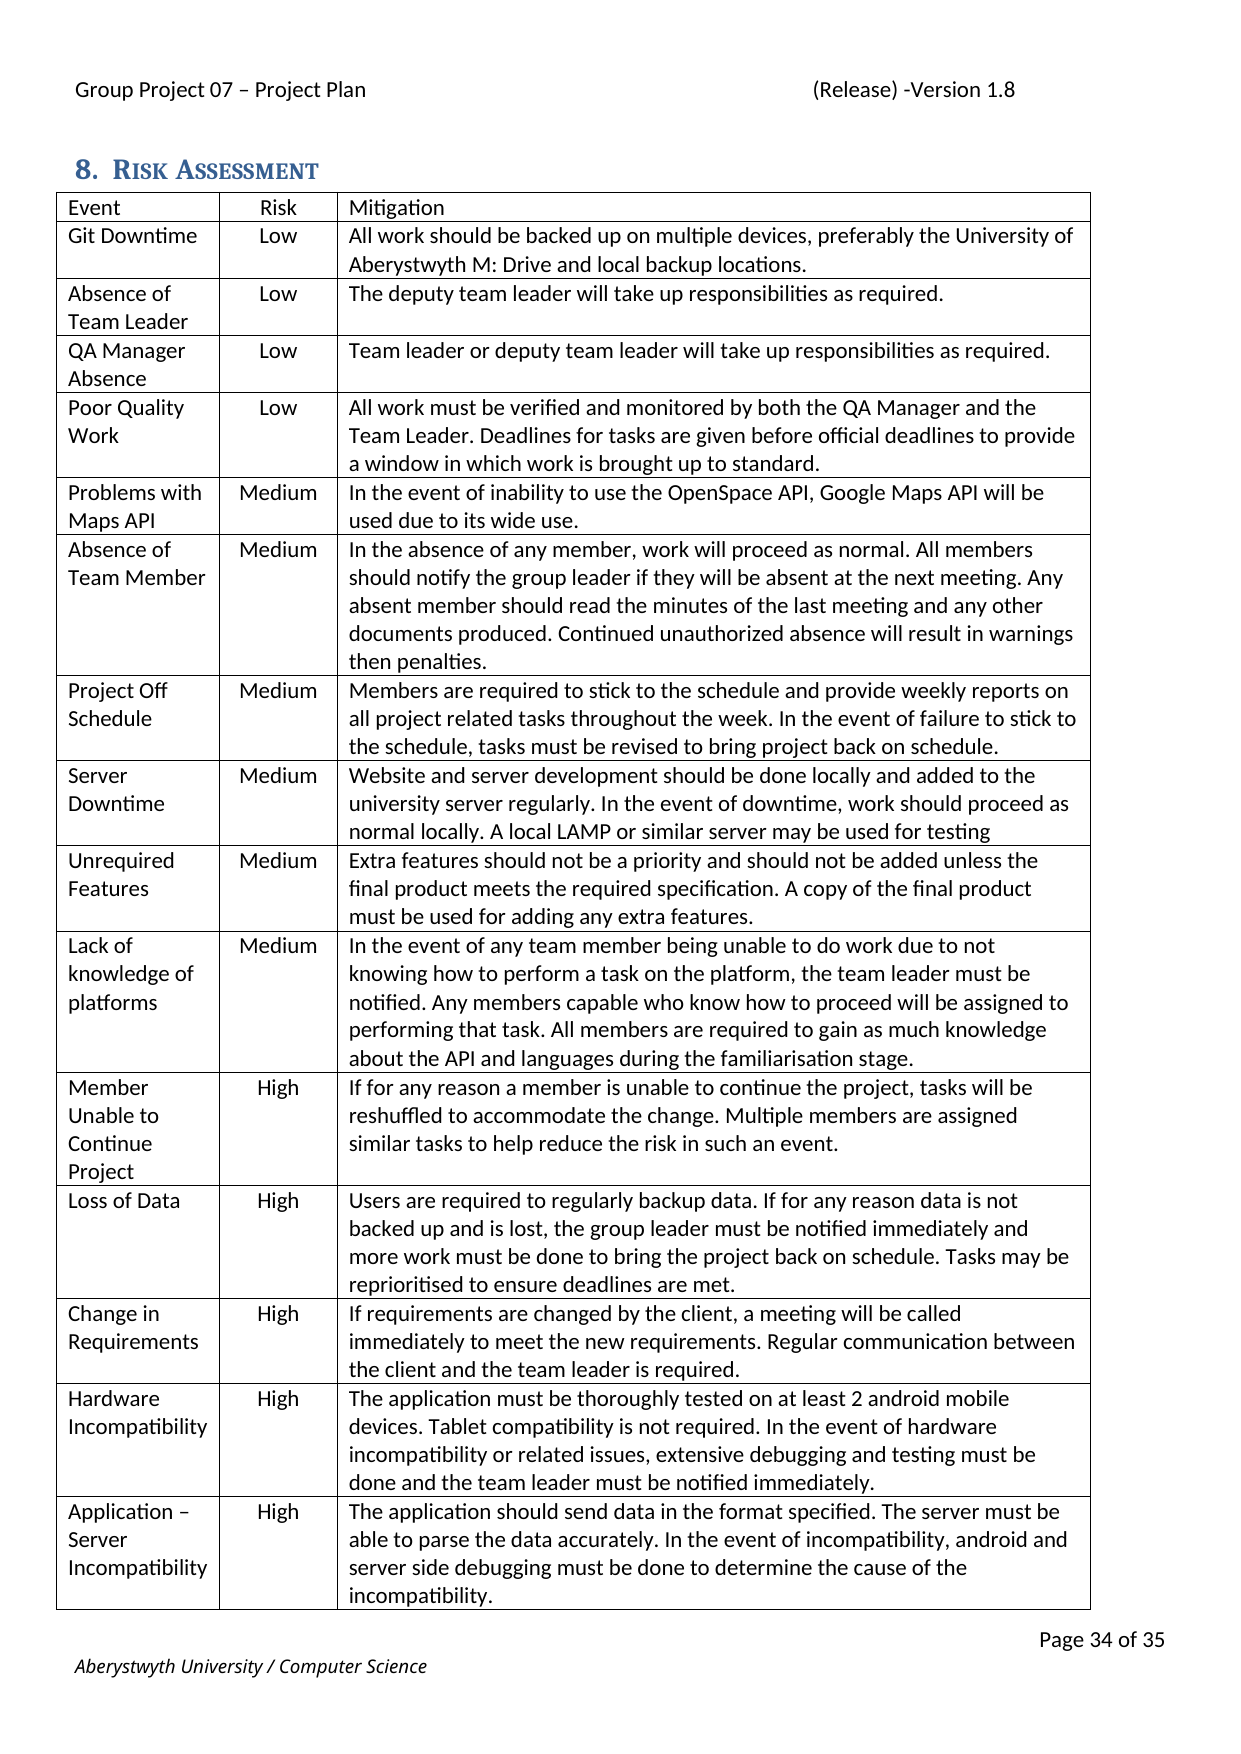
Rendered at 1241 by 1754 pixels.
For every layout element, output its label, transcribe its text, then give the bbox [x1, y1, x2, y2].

table_cell Medium [220, 761, 337, 845]
table_cell Application – Server Incompatibility [57, 1497, 219, 1609]
table_cell Loss of Data [57, 1186, 219, 1298]
table_cell High [220, 1186, 337, 1298]
table_cell Git Downtime [57, 222, 219, 278]
table_cell Medium [220, 932, 337, 1072]
table_cell Low [220, 336, 337, 392]
table_cell Hardware Incompatibility [57, 1384, 219, 1496]
table_cell Medium [220, 846, 337, 931]
table_cell If requirements are changed by the client, a meeting will be called immediately to meet the new requirements. Regular communication between the client and the team leader is required. [338, 1299, 1090, 1383]
table_cell Poor Quality Work [57, 393, 219, 477]
table_cell In the event of inability to use the OpenSpace API, Google Maps API will be used due to its wide use. [338, 478, 1090, 534]
table_cell Medium [220, 676, 337, 760]
table_cell All work should be backed up on multiple devices, preferably the University of Aberystwyth M: Drive and local backup locations. [338, 222, 1090, 278]
table_cell All work must be verified and monitored by both the QA Manager and the Team Leader. Deadlines for tasks are given before official deadlines to provide a window in which work is brought up to standard. [338, 393, 1090, 477]
table_cell The application must be thoroughly tested on at least 2 android mobile devices. Tablet compatibility is not required. In the event of hardware incompatibility or related issues, extensive debugging and testing must be done and the team leader must be notified immediately. [338, 1384, 1090, 1496]
table_cell The deputy team leader will take up responsibilities as required. [338, 279, 1090, 335]
table_cell Low [220, 279, 337, 335]
table_cell High [220, 1299, 337, 1383]
table_header Mitigation [338, 193, 1090, 221]
table_cell Medium [220, 478, 337, 534]
table_cell In the absence of any member, work will proceed as normal. All members should notify the group leader if they will be absent at the next meeting. Any absent member should read the minutes of the last meeting and any other documents produced. Continued unauthorized absence will result in warnings then penalties. [338, 535, 1090, 675]
table_cell The application should send data in the format specified. The server must be able to parse the data accurately. In the event of incompatibility, android and server side debugging must be done to determine the cause of the incompatibility. [338, 1497, 1090, 1609]
table_cell High [220, 1384, 337, 1496]
table_header Event [57, 193, 219, 221]
table_cell Users are required to regularly backup data. If for any reason data is not backed up and is lost, the group leader must be notified immediately and more work must be done to bring the project back on schedule. Tasks may be reprioritised to ensure deadlines are met. [338, 1186, 1090, 1298]
table_cell Members are required to stick to the schedule and provide weekly reports on all project related tasks throughout the week. In the event of failure to stick to the schedule, tasks must be revised to bring project back on schedule. [338, 676, 1090, 760]
table_cell Team leader or deputy team leader will take up responsibilities as required. [338, 336, 1090, 392]
table_cell High [220, 1497, 337, 1609]
table_cell Change in Requirements [57, 1299, 219, 1383]
table_cell In the event of any team member being unable to do work due to not knowing how to perform a task on the platform, the team leader must be notified. Any members capable who know how to proceed will be assigned to performing that task. All members are required to gain as much knowledge about the API and languages during the familiarisation stage. [338, 932, 1090, 1072]
table_cell Absence of Team Leader [57, 279, 219, 335]
table_cell Website and server development should be done locally and added to the university server regularly. In the event of downtime, work should proceed as normal locally. A local LAMP or similar server may be used for testing [338, 761, 1090, 845]
table_cell Unrequired Features [57, 846, 219, 931]
table_cell Medium [220, 535, 337, 675]
table_cell If for any reason a member is unable to continue the project, tasks will be reshuffled to accommodate the change. Multiple members are assigned similar tasks to help reduce the risk in such an event. [338, 1073, 1090, 1185]
table_cell Absence of Team Member [57, 535, 219, 675]
table_cell Problems with Maps API [57, 478, 219, 534]
table_cell QA Manager Absence [57, 336, 219, 392]
table_cell Project Off Schedule [57, 676, 219, 760]
table_cell Member Unable to Continue Project [57, 1073, 219, 1185]
table_cell Extra features should not be a priority and should not be added unless the final product meets the required specification. A copy of the final product must be used for adding any extra features. [338, 846, 1090, 931]
subtitle Risk Assessment [75, 153, 1165, 187]
table_cell Lack of knowledge of platforms [57, 932, 219, 1072]
table_cell Low [220, 393, 337, 477]
table_header Risk [220, 193, 337, 221]
table_cell Low [220, 222, 337, 278]
table_cell Server Downtime [57, 761, 219, 845]
table_cell High [220, 1073, 337, 1185]
